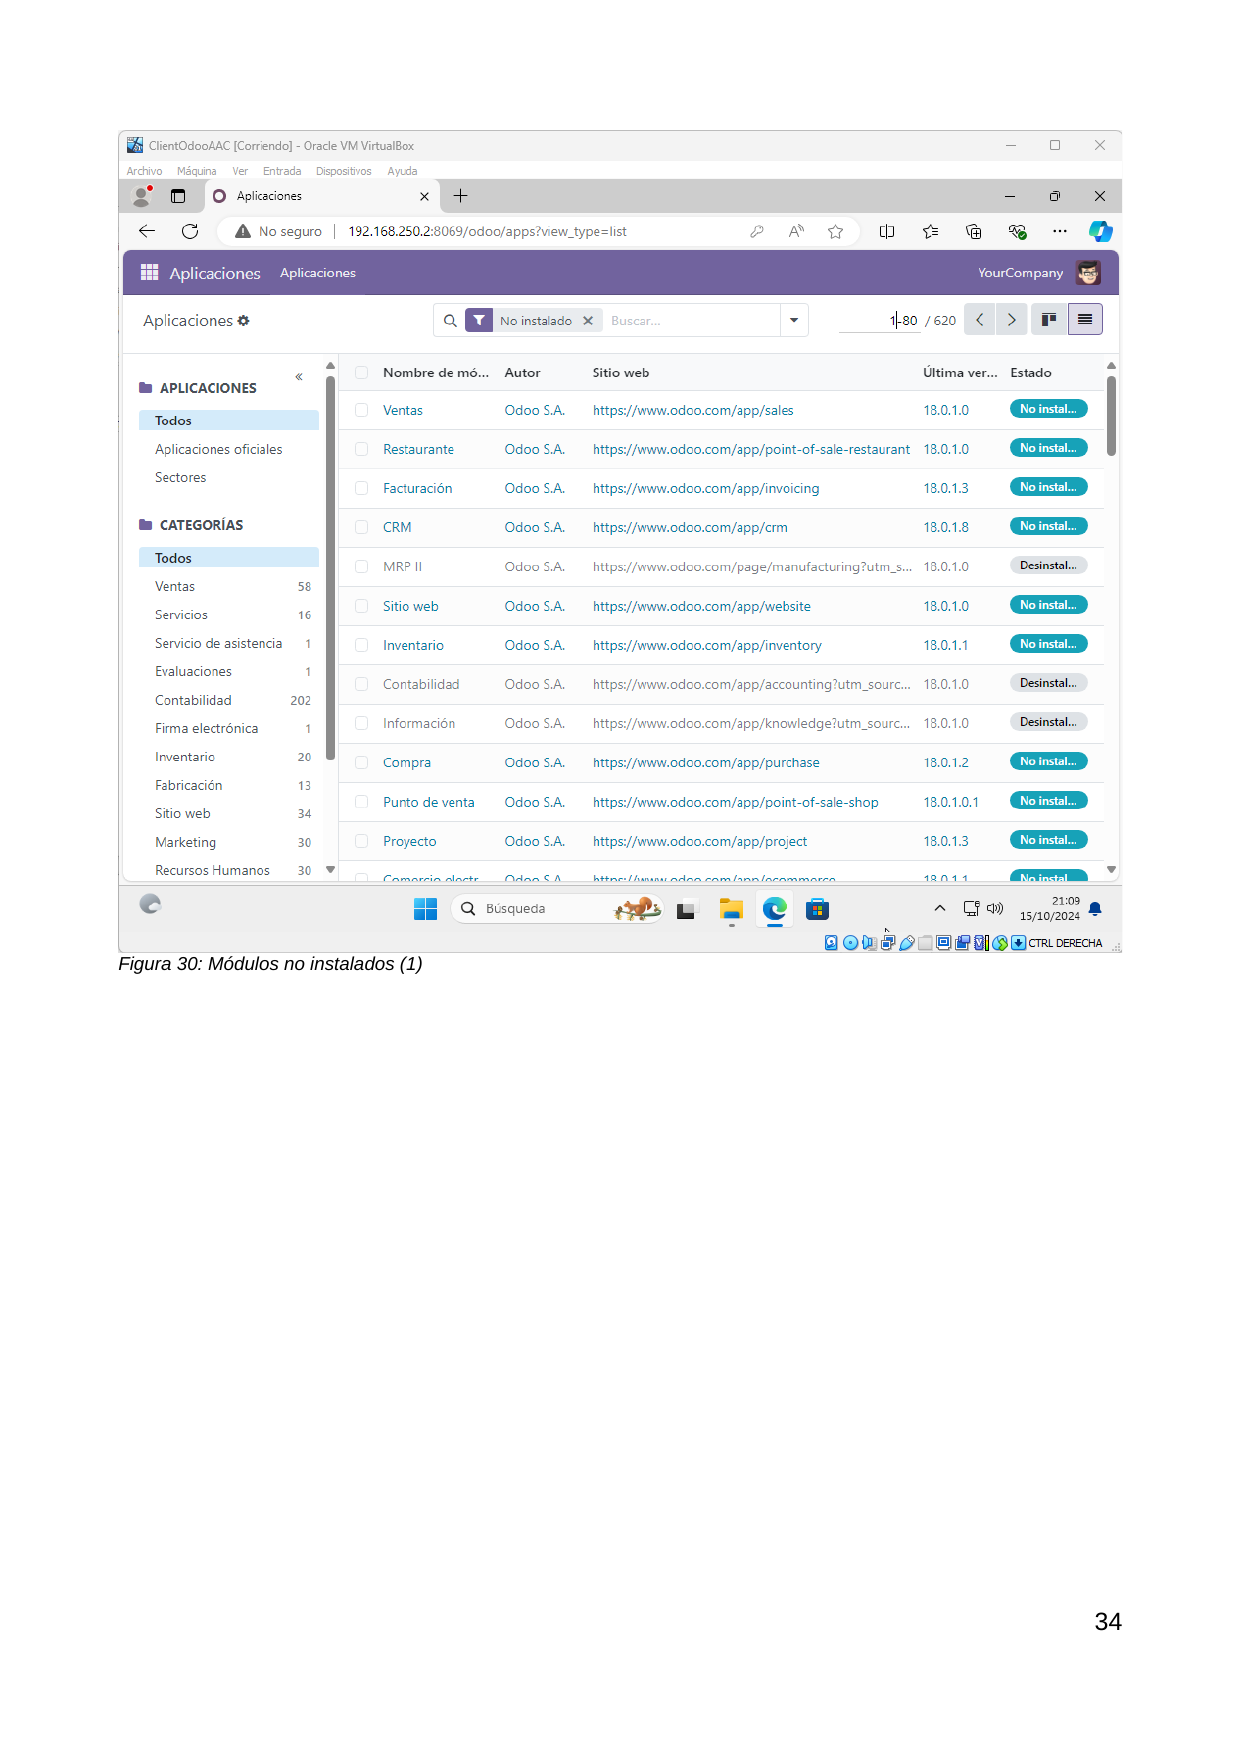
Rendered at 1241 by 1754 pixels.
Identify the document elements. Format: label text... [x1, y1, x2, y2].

picture [118, 130, 1123, 953]
text Figura 30: Módulos no instalados (1) [118, 953, 1122, 974]
